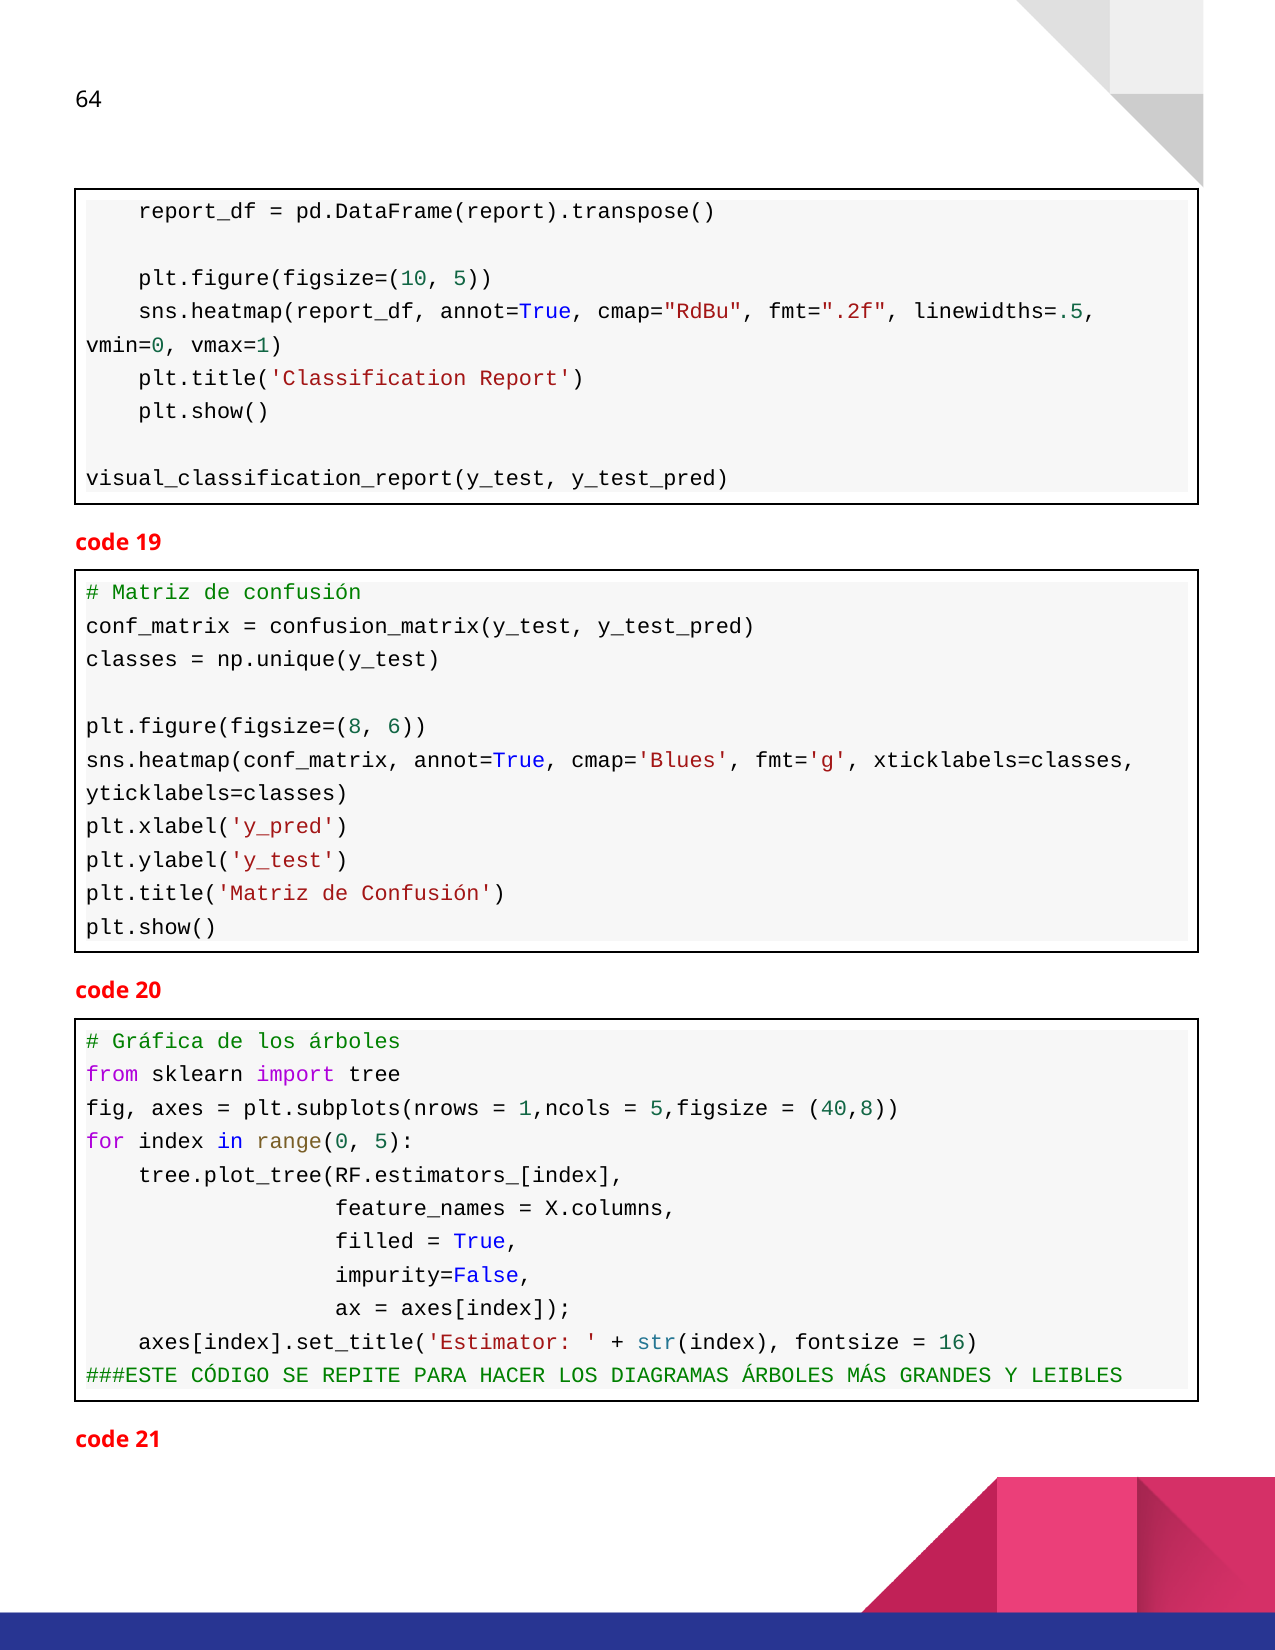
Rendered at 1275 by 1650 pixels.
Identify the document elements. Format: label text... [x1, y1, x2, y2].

table_header # Gráfica de los árboles from sklearn import tree fig, axes = plt.subplots(nrows = 1,ncols = 5,figsize = (40,8)) for index in range(0, 5): tree.plot_tree(RF.estimators_[index], feature_names = X.columns, filled = True, impurity=False, ax = axes[index]); axes[index].set_title('Estimator: ' + str(index), fontsize = 16) ###ESTE CÓDIGO SE REPITE PARA HACER LOS DIAGRAMAS ÁRBOLES MÁS GRANDES Y LEIBLES [76, 1020, 1197, 1399]
table_header report_df = pd.DataFrame(report).transpose() plt.figure(figsize=(10, 5)) sns.heatmap(report_df, annot=True, cmap="RdBu", fmt=".2f", linewidths=.5, vmin=0, vmax=1) plt.title('Classification Report') plt.show() visual_classification_report(y_test, y_test_pred) [76, 190, 1197, 503]
text code 19 [75, 526, 1198, 557]
text code 21 [75, 1422, 1198, 1454]
picture [1015, 0, 1204, 188]
table_header # Matriz de confusión conf_matrix = confusion_matrix(y_test, y_test_pred) classes = np.unique(y_test) plt.figure(figsize=(8, 6)) sns.heatmap(conf_matrix, annot=True, cmap='Blues', fmt='g', xticklabels=classes, yticklabels=classes) plt.xlabel('y_pred') plt.ylabel('y_test') plt.title('Matriz de Confusión') plt.show() [76, 571, 1197, 951]
text code 20 [75, 974, 1198, 1005]
picture [0, 1475, 1275, 1650]
